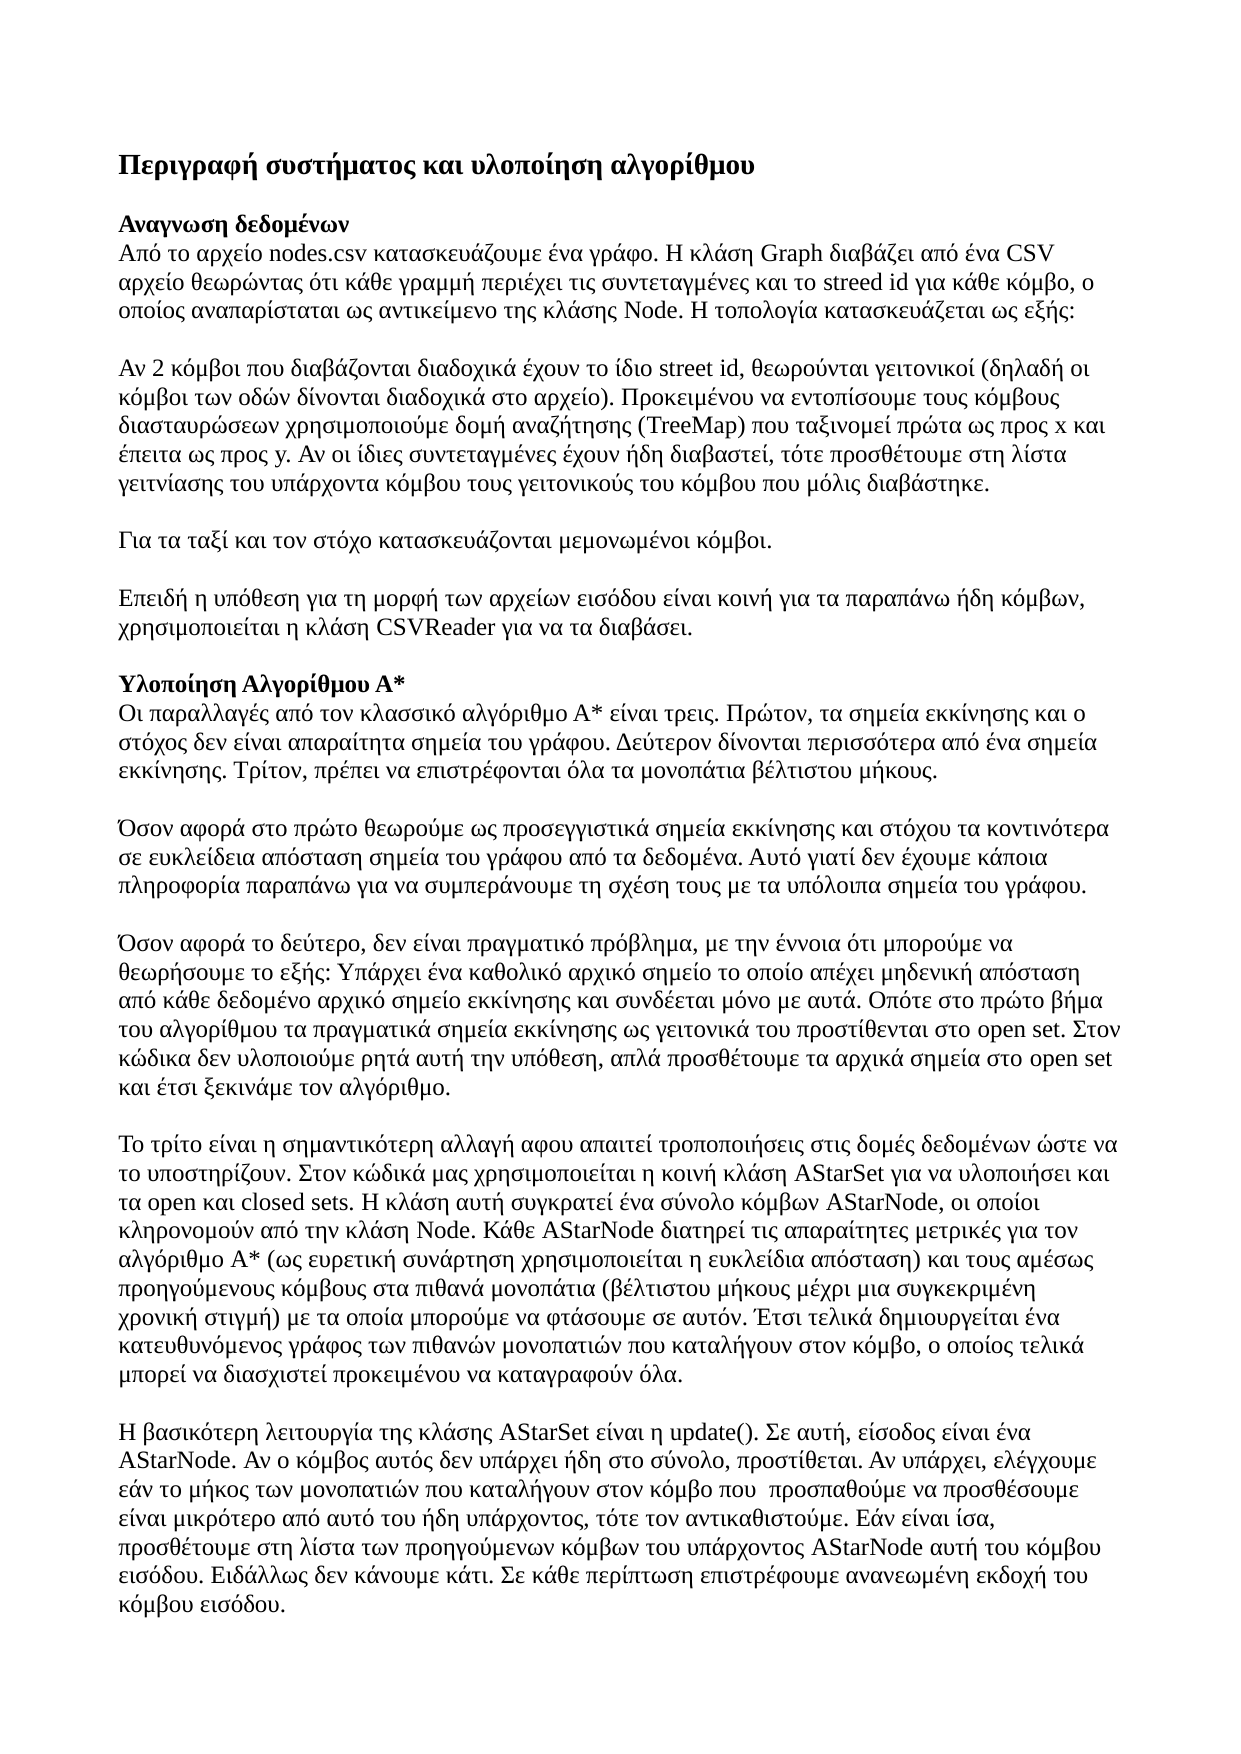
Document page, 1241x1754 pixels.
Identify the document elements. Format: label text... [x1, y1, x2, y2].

text Για τα ταξί και τον στόχο κατασκευάζονται μεμονωμένοι κόμβοι. [118, 525, 1122, 554]
text Περιγραφή συστήματος και υλοποίηση αλγορίθμου [118, 147, 1122, 180]
text Όσον αφορά στο πρώτο θεωρούμε ως προσεγγιστικά σημεία εκκίνησης και στόχου τα κοντινότερα σε ευκλείδεια απόσταση σημεία του γράφου από τα δεδομένα. Αυτό γιατί δεν έχουμε κάποια πληροφορία παραπάνω για να συμπεράνουμε τη σχέση τους με τα υπόλοιπα σημεία του γράφου. [118, 813, 1122, 899]
text Αναγνωση δεδομένων [118, 209, 1122, 238]
text Επειδή η υπόθεση για τη μορφή των αρχείων εισόδου είναι κοινή για τα παραπάνω ήδη κόμβων, χρησιμοποιείται η κλάση CSVReader για να τα διαβάσει. [118, 583, 1122, 640]
text Οι παραλλαγές από τον κλασσικό αλγόριθμο Α* είναι τρεις. Πρώτον, τα σημεία εκκίνησης και ο στόχος δεν είναι απαραίτητα σημεία του γράφου. Δεύτερον δίνονται περισσότερα από ένα σημεία εκκίνησης. Τρίτον, πρέπει να επιστρέφονται όλα τα μονοπάτια βέλτιστου μήκους. [118, 698, 1122, 784]
text Υλοποίηση Αλγορίθμου Α* [118, 669, 1122, 698]
text Όσον αφορά το δεύτερο, δεν είναι πραγματικό πρόβλημα, με την έννοια ότι μπορούμε να θεωρήσουμε το εξής: Υπάρχει ένα καθολικό αρχικό σημείο το οποίο απέχει μηδενική απόσταση από κάθε δεδομένο αρχικό σημείο εκκίνησης και συνδέεται μόνο με αυτά. Οπότε στο πρώτο βήμα του αλγορίθμου τα πραγματικά σημεία εκκίνησης ως γειτονικά του προστίθενται στο open set. Στον κώδικα δεν υλοποιούμε ρητά αυτή την υπόθεση, απλά προσθέτουμε τα αρχικά σημεία στο open set και έτσι ξεκινάμε τον αλγόριθμο. [118, 928, 1122, 1100]
text Το τρίτο είναι η σημαντικότερη αλλαγή αφου απαιτεί τροποποιήσεις στις δομές δεδομένων ώστε να το υποστηρίζουν. Στον κώδικά μας χρησιμοποιείται η κοινή κλάση AStarSet για να υλοποιήσει και τα open και closed sets. Η κλάση αυτή συγκρατεί ένα σύνολο κόμβων AStarNode, οι οποίοι κληρονομούν από την κλάση Node. Κάθε AStarNode διατηρεί τις απαραίτητες μετρικές για τον αλγόριθμο A* (ως ευρετική συνάρτηση χρησιμοποιείται η ευκλείδια απόσταση) και τους αμέσως προηγούμενους κόμβους στα πιθανά μονοπάτια (βέλτιστου μήκους μέχρι μια συγκεκριμένη χρονική στιγμή) με τα οποία μπορούμε να φτάσουμε σε αυτόν. Έτσι τελικά δημιουργείται ένα κατευθυνόμενος γράφος των πιθανών μονοπατιών που καταλήγουν στον κόμβο, ο οποίος τελικά μπορεί να διασχιστεί προκειμένου να καταγραφούν όλα. [118, 1129, 1122, 1388]
text Αν 2 κόμβοι που διαβάζονται διαδοχικά έχουν το ίδιο street id, θεωρούνται γειτονικοί (δηλαδή οι κόμβοι των οδών δίνονται διαδοχικά στο αρχείο). Προκειμένου να εντοπίσουμε τους κόμβους διασταυρώσεων χρησιμοποιούμε δομή αναζήτησης (TreeMap) που ταξινομεί πρώτα ως προς x και έπειτα ως προς y. Αν οι ίδιες συντεταγμένες έχουν ήδη διαβαστεί, τότε προσθέτουμε στη λίστα γειτνίασης του υπάρχοντα κόμβου τους γειτονικούς του κόμβου που μόλις διαβάστηκε. [118, 353, 1122, 497]
text Από το αρχείο nodes.csv κατασκευάζουμε ένα γράφο. Η κλάση Graph διαβάζει από ένα CSV αρχείο θεωρώντας ότι κάθε γραμμή περιέχει τις συντεταγμένες και το streed id για κάθε κόμβο, o οποίος αναπαρίσταται ως αντικείμενο της κλάσης Node. Η τοπολογία κατασκευάζεται ως εξής: [118, 238, 1122, 324]
text Η βασικότερη λειτουργία της κλάσης AStarSet είναι η update(). Σε αυτή, είσοδος είναι ένα AStarNode. Αν ο κόμβος αυτός δεν υπάρχει ήδη στο σύνολο, προστίθεται. Αν υπάρχει, ελέγχουμε εάν το μήκος των μονοπατιών που καταλήγουν στον κόμβο που προσπαθούμε να προσθέσουμε είναι μικρότερο από αυτό του ήδη υπάρχοντος, τότε τον αντικαθιστούμε. Εάν είναι ίσα, προσθέτουμε στη λίστα των προηγούμενων κόμβων του υπάρχοντος AStarNode αυτή του κόμβου εισόδου. Ειδάλλως δεν κάνουμε κάτι. Σε κάθε περίπτωση επιστρέφουμε ανανεωμένη εκδοχή του κόμβου εισόδου. [118, 1417, 1122, 1618]
